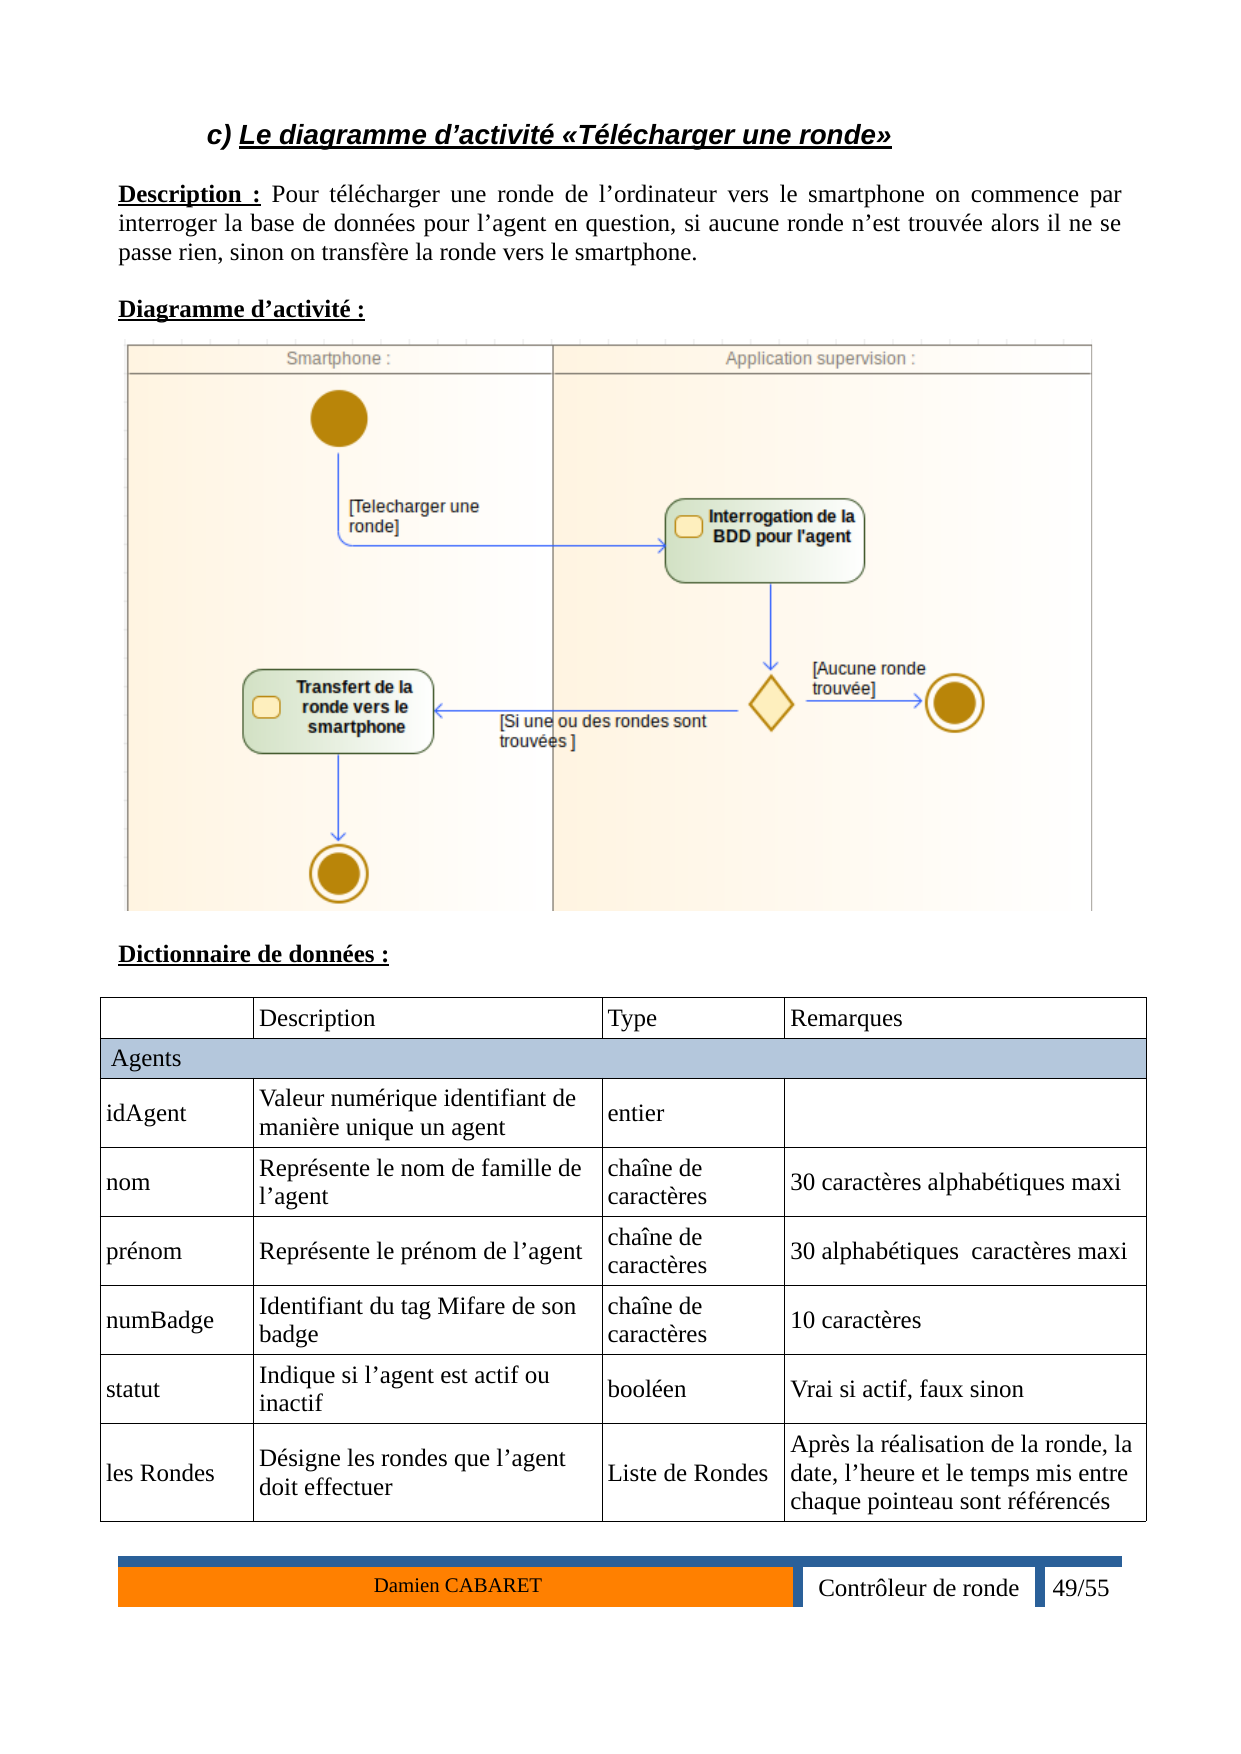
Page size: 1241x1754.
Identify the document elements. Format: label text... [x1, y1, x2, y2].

table_cell nom [101, 1148, 253, 1216]
table_cell chaîne de caractères [603, 1217, 784, 1285]
table_cell entier [603, 1079, 784, 1147]
text Dictionnaire de données : [118, 939, 1122, 968]
table_header Remarques [785, 998, 1146, 1037]
table_cell chaîne de caractères [603, 1148, 784, 1216]
picture [123, 339, 1093, 911]
table_cell prénom [101, 1217, 253, 1285]
table_cell 30 alphabétiques caractères maxi [785, 1217, 1146, 1285]
table_cell les Rondes [101, 1424, 253, 1521]
text Description : Pour télécharger une ronde de l’ordinateur vers le smartphone on commence par interroger la base de données pour l’agent en question, si aucune ronde n’est trouvée alors il ne se passe rien, sinon on transfère la ronde vers le smartphone. [118, 179, 1122, 266]
table_cell 30 caractères alphabétiques maxi [785, 1148, 1146, 1216]
table_cell Liste de Rondes [603, 1424, 784, 1521]
table_cell [785, 1079, 1146, 1147]
table_cell statut [101, 1355, 253, 1423]
table_header Description [254, 998, 602, 1037]
table_header [101, 998, 253, 1037]
table_cell Désigne les rondes que l’agent doit effectuer [254, 1424, 602, 1521]
table_cell 10 caractères [785, 1286, 1146, 1354]
table_cell Représente le prénom de l’agent [254, 1217, 602, 1285]
table_cell Représente le nom de famille de l’agent [254, 1148, 602, 1216]
table_cell numBadge [101, 1286, 253, 1354]
table_cell idAgent [101, 1079, 253, 1147]
subtitle Le diagramme d’activité «Télécharger une ronde» [118, 118, 1122, 150]
table_cell Agents [101, 1039, 1146, 1078]
table_cell booléen [603, 1355, 784, 1423]
table_cell Après la réalisation de la ronde, la date, l’heure et le temps mis entre chaque pointeau sont référencés [785, 1424, 1146, 1521]
table_cell chaîne de caractères [603, 1286, 784, 1354]
table_cell Indique si l’agent est actif ou inactif [254, 1355, 602, 1423]
text Diagramme d’activité : [118, 294, 1122, 323]
table_cell Valeur numérique identifiant de manière unique un agent [254, 1079, 602, 1147]
table_cell Identifiant du tag Mifare de son badge [254, 1286, 602, 1354]
table_cell Vrai si actif, faux sinon [785, 1355, 1146, 1423]
table_header Type [603, 998, 784, 1037]
